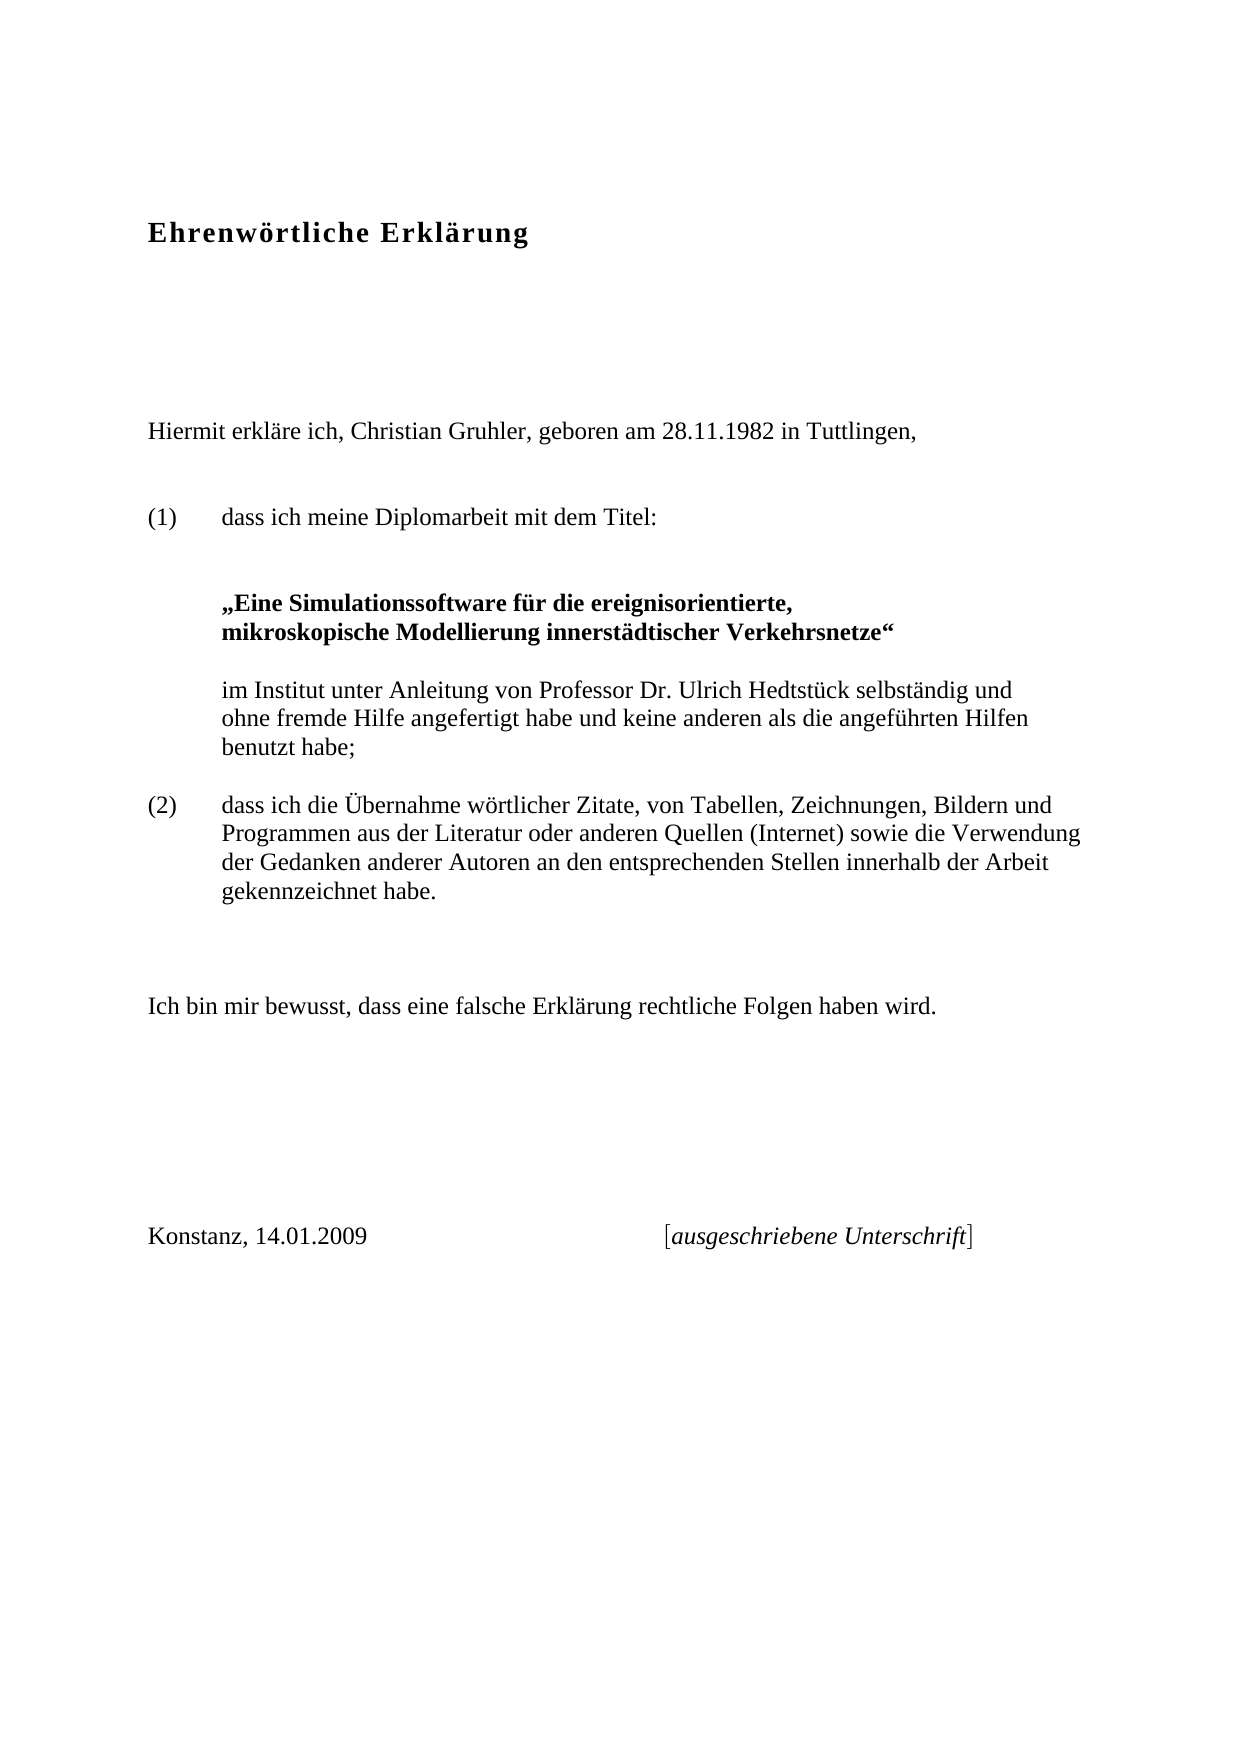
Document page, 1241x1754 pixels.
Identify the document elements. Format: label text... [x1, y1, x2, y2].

text Hiermit erkläre ich, Christian Gruhler, geboren am 28.11.1982 in Tuttlingen, [148, 416, 1092, 445]
text (2) dass ich die Übernahme wörtlicher Zitate, von Tabellen, Zeichnungen, Bildern und [148, 790, 1092, 818]
text (1) dass ich meine Diplomarbeit mit dem Titel: [148, 502, 1092, 531]
text Programmen aus der Literatur oder anderen Quellen (Internet) sowie die Verwendung der Gedanken anderer Autoren an den entsprechenden Stellen innerhalb der Arbeit gekennzeichnet habe. [221, 818, 1092, 905]
text im Institut unter Anleitung von Professor Dr. Ulrich Hedtstück selbständig und [148, 675, 1092, 703]
text ohne fremde Hilfe angefertigt habe und keine anderen als die angeführten Hilfen [148, 703, 1092, 732]
text benutzt habe; [148, 732, 1092, 761]
text Ich bin mir bewusst, dass eine falsche Erklärung rechtliche Folgen haben wird. [148, 991, 1092, 1020]
text Ehrenwörtliche Erklärung [148, 215, 1092, 248]
text Konstanz, 14.01.2009 ausgeschriebene Unterschrift [148, 1221, 1092, 1250]
text „Eine Simulationssoftware für die ereignisorientierte, mikroskopische Modellierung innerstädtischer Verkehrsnetze“ [221, 588, 964, 646]
